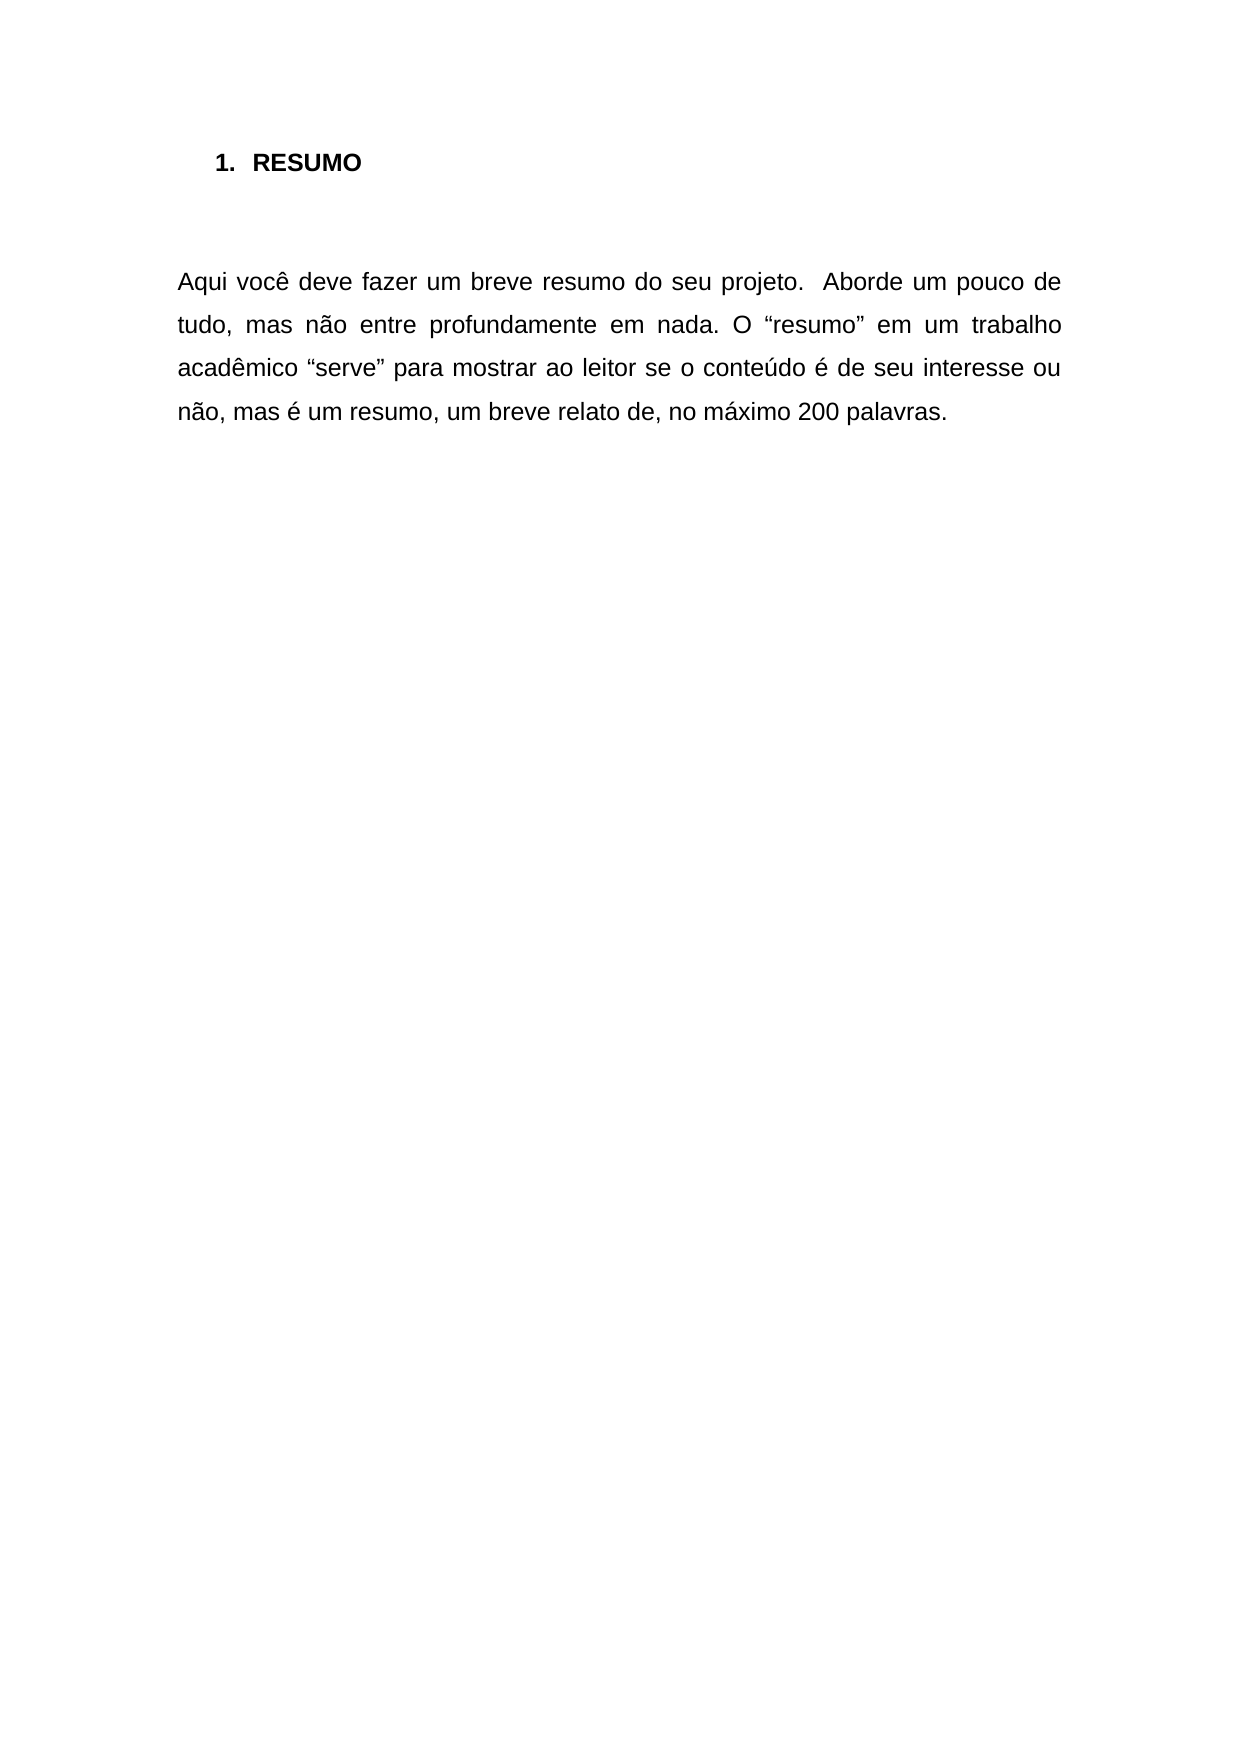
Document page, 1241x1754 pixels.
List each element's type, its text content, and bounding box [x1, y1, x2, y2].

text Aqui você deve fazer um breve resumo do seu projeto. Aborde um pouco de tudo, mas não entre profundamente em nada. O “resumo” em um trabalho acadêmico “serve” para mostrar ao leitor se o conteúdo é de seu interesse ou não, mas é um resumo, um breve relato de, no máximo 200 palavras. [177, 267, 1063, 425]
subtitle RESUMO [215, 148, 1063, 176]
